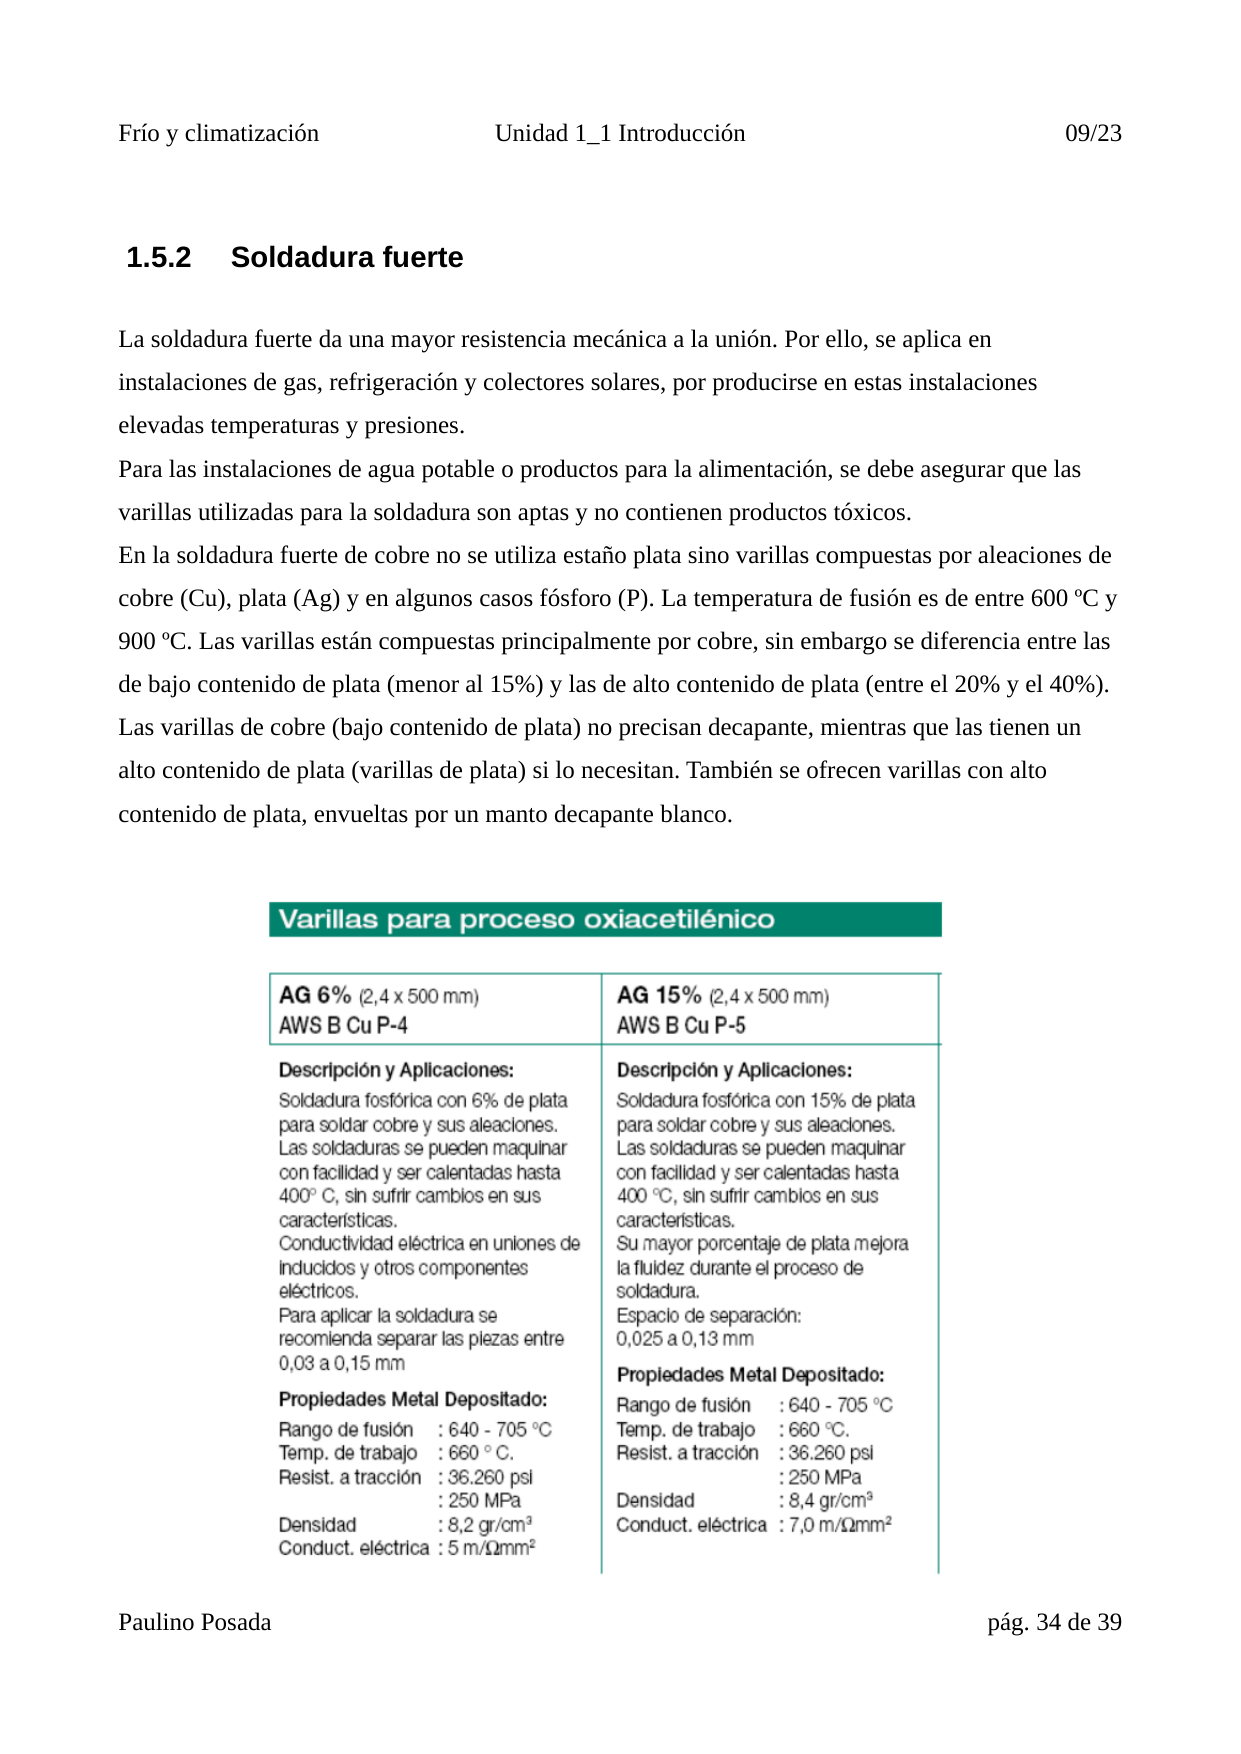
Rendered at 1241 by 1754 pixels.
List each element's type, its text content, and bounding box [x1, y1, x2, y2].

subtitle Soldadura fuerte [118, 240, 1122, 274]
picture [267, 901, 943, 1577]
text La soldadura fuerte da una mayor resistencia mecánica a la unión. Por ello, se aplica en instalaciones de gas, refrigeración y colectores solares, por producirse en estas instalaciones elevadas temperaturas y presiones. Para las instalaciones de agua potable o productos para la alimentación, se debe asegurar que las varillas utilizadas para la soldadura son aptas y no contienen productos tóxicos. En la soldadura fuerte de cobre no se utiliza estaño plata sino varillas compuestas por aleaciones de cobre (Cu), plata (Ag) y en algunos casos fósforo (P). La temperatura de fusión es de entre 600 ºC y 900 ºC. Las varillas están compuestas principalmente por cobre, sin embargo se diferencia entre las de bajo contenido de plata (menor al 15%) y las de alto contenido de plata (entre el 20% y el 40%). Las varillas de cobre (bajo contenido de plata) no precisan decapante, mientras que las tienen un alto contenido de plata (varillas de plata) si lo necesitan. También se ofrecen varillas con alto contenido de plata, envueltas por un manto decapante blanco. [118, 324, 1122, 827]
